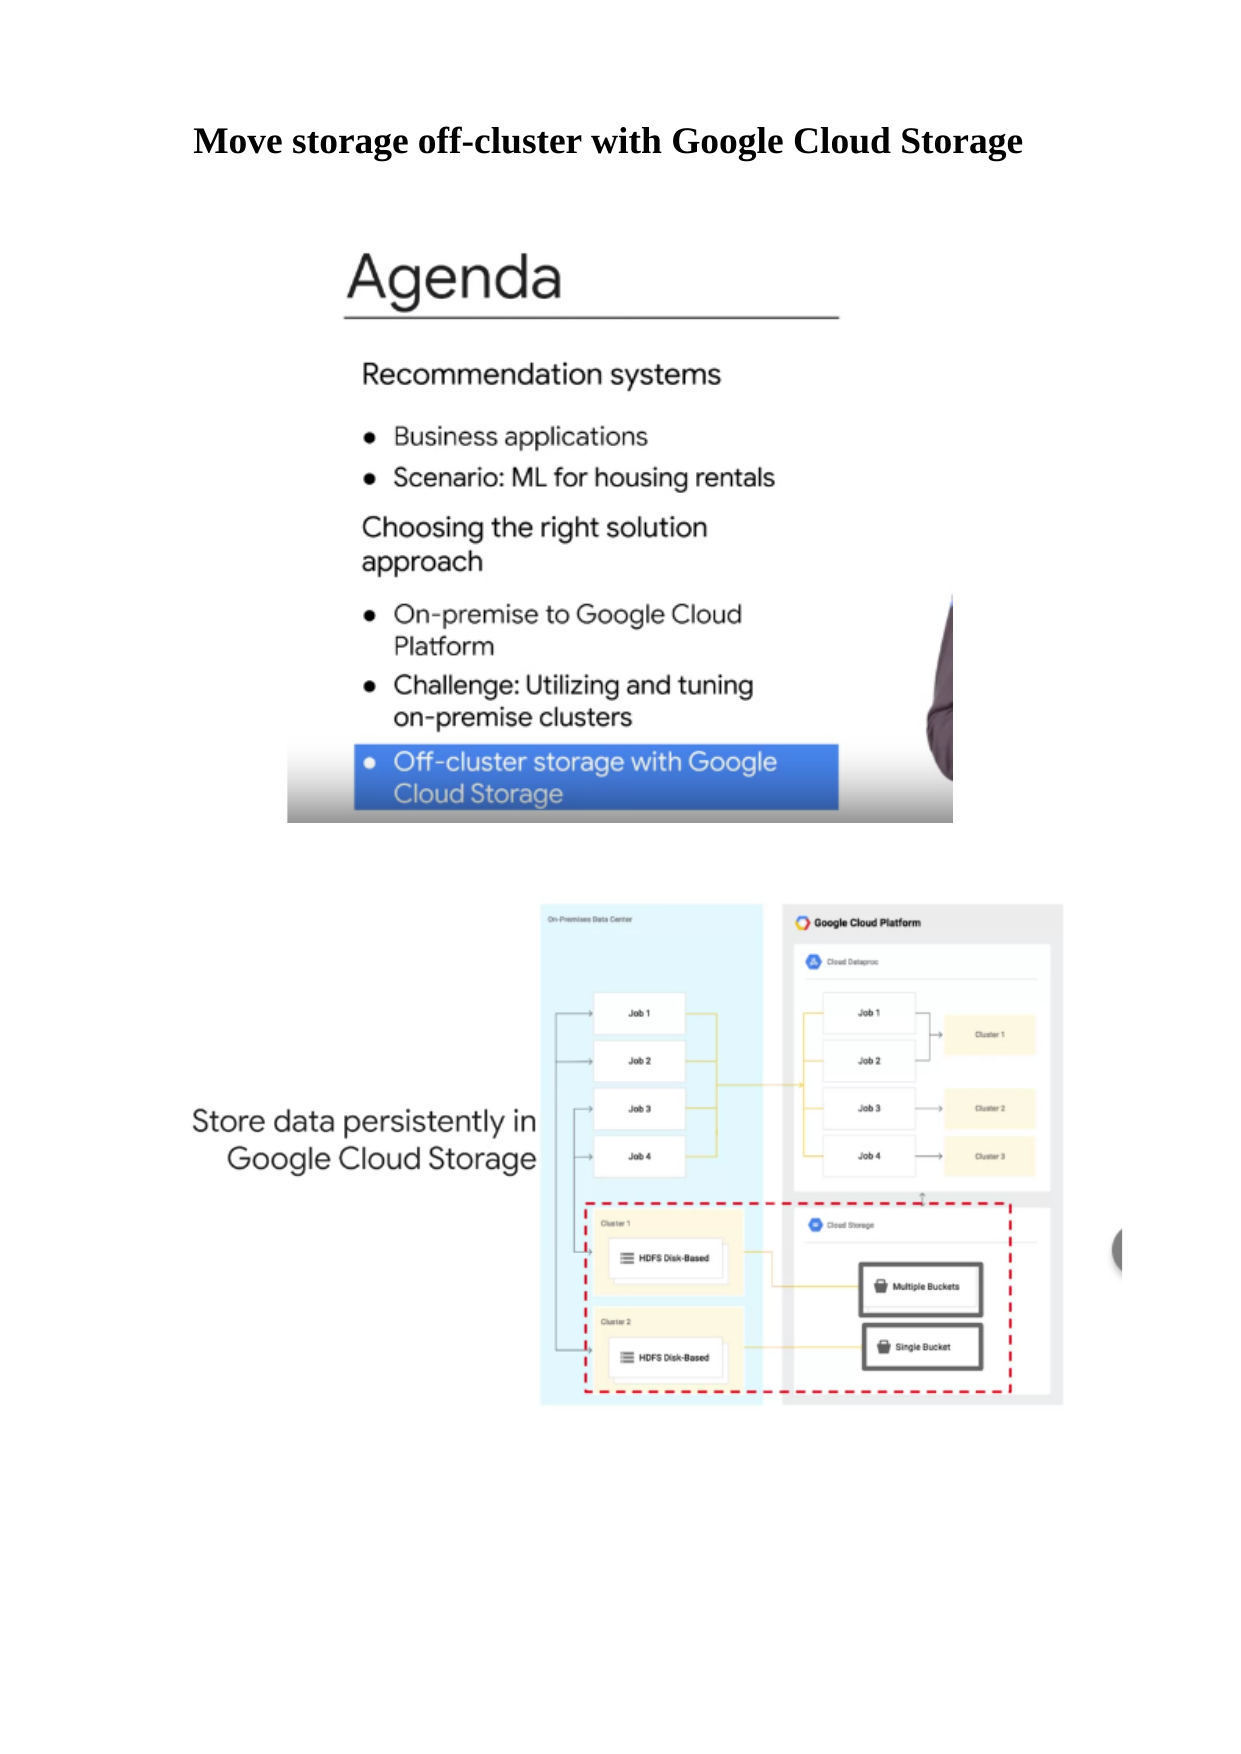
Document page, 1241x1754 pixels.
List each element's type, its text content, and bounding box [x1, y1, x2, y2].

picture [118, 863, 1123, 1437]
picture [287, 202, 953, 823]
subtitle Move storage off-cluster with Google Cloud Storage [118, 118, 1122, 161]
